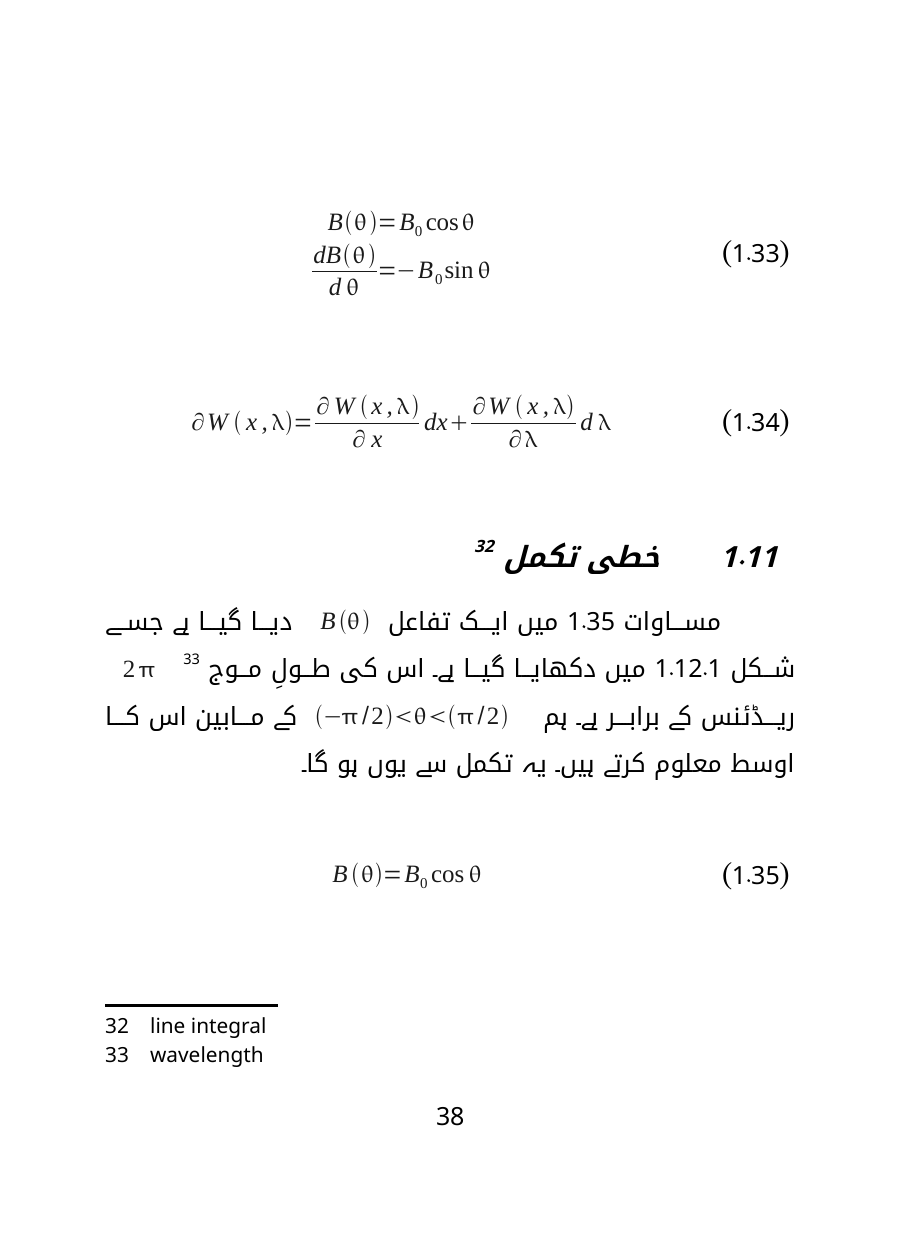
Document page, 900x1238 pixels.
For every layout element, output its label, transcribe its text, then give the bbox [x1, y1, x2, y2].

table_header (1.34) [689, 387, 795, 471]
text مساوات 1.35 میں ایک تفاعل دیا گیا ہے جسے شکل 19 میں دکھایا گیا ہے۔ اس کی طولِ موج ریڈئنس کے برابر ہے۔ ہم کے مابین اس کا اوسط معلوم کرتے ہیں۔ یہ تکمل سے یوں ہو گا۔ [105, 598, 795, 788]
table_header [105, 203, 688, 319]
table_header (1.35) [699, 847, 795, 918]
table_header [105, 387, 689, 471]
list line integral [105, 1012, 795, 1040]
table_header [105, 847, 699, 918]
subtitle خطی تکمل [105, 530, 720, 586]
text wavelength [105, 1040, 795, 1068]
table_header (1.33) [688, 203, 795, 319]
